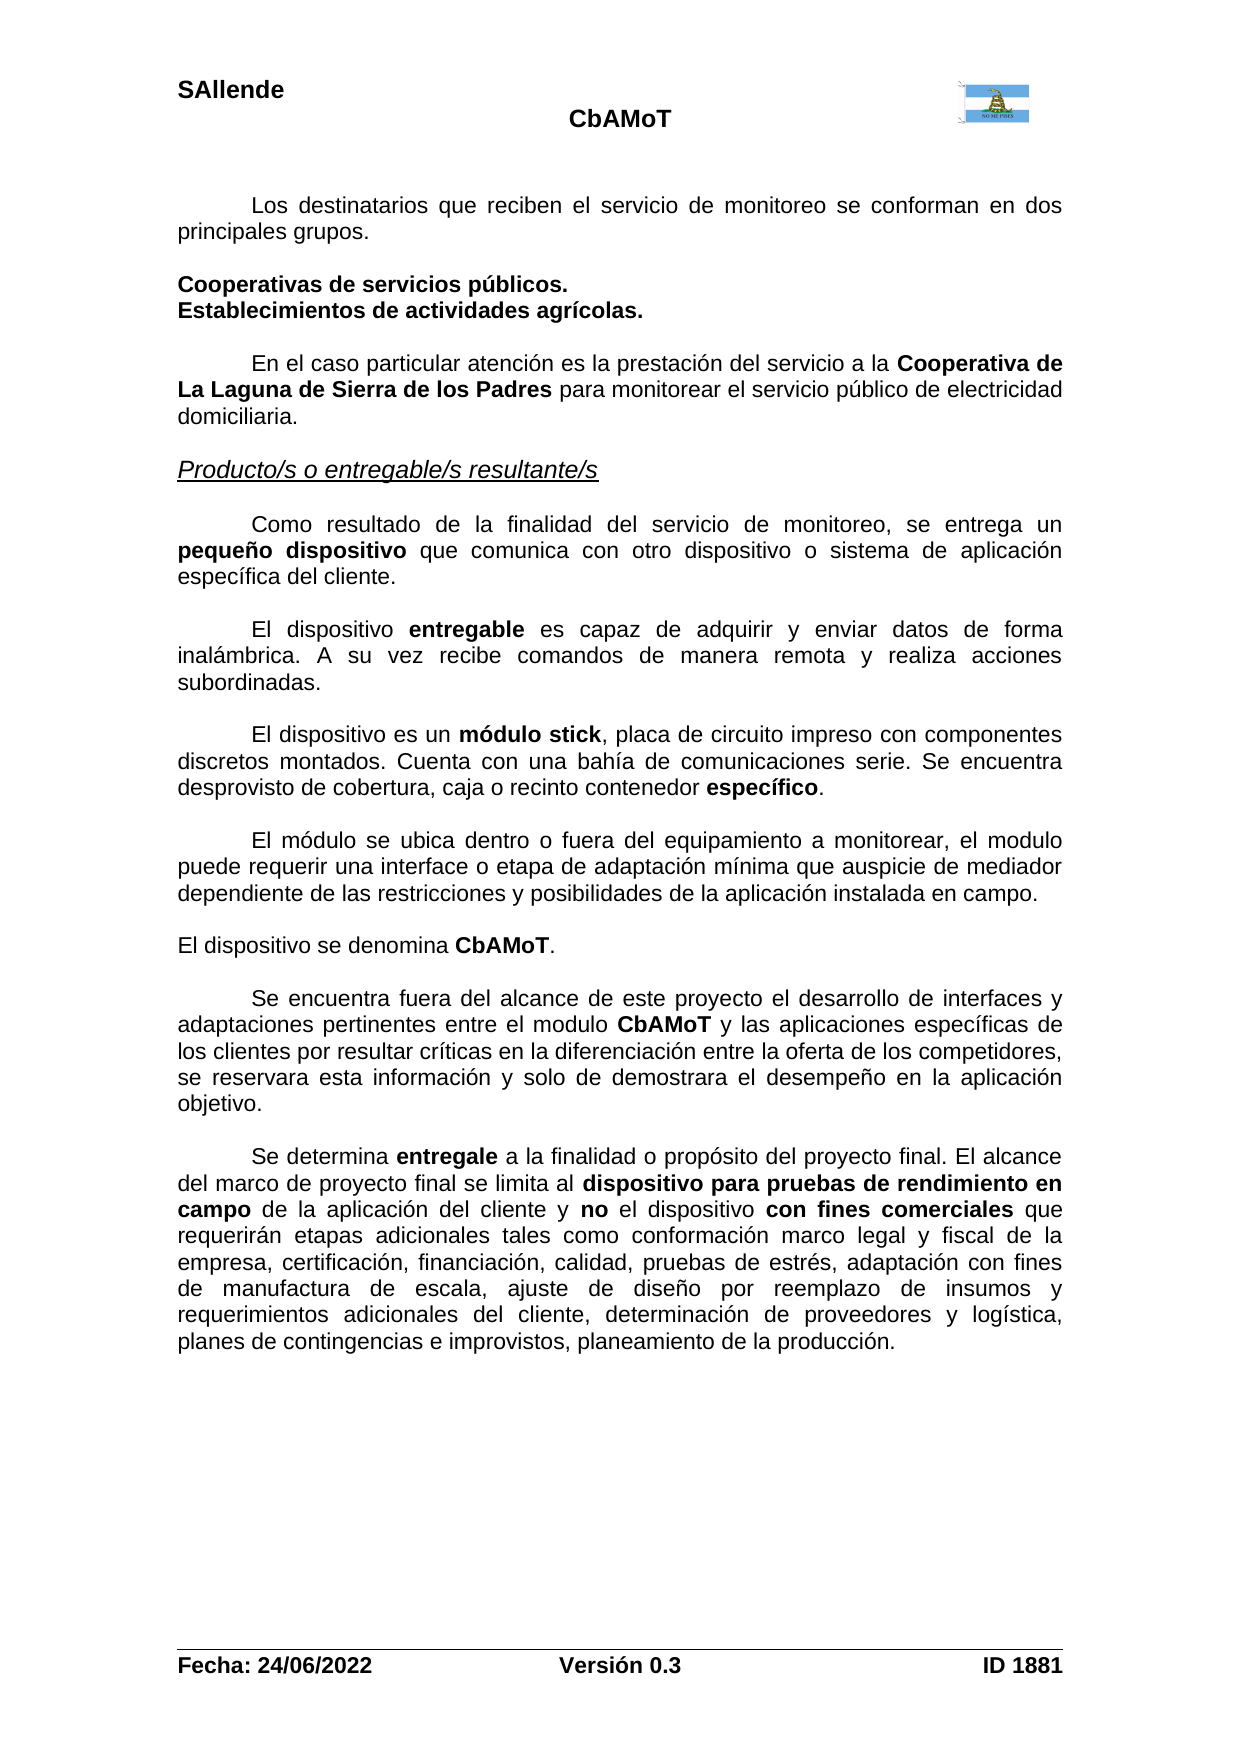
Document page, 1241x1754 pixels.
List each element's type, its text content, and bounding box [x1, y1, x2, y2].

text El dispositivo se denomina CbAMoT. [177, 932, 1063, 959]
text Se encuentra fuera del alcance de este proyecto el desarrollo de interfaces y adaptaciones pertinentes entre el modulo CbAMoT y las aplicaciones específicas de los clientes por resultar críticas en la diferenciación entre la oferta de los competidores, se reservara esta información y solo de demostrara el desempeño en la aplicación objetivo. [177, 985, 1063, 1117]
text Como resultado de la finalidad del servicio de monitoreo, se entrega un pequeño dispositivo que comunica con otro dispositivo o sistema de aplicación específica del cliente. [177, 511, 1063, 590]
text El dispositivo entregable es capaz de adquirir y enviar datos de forma inalámbrica. A su vez recibe comandos de manera remota y realiza acciones subordinadas. [177, 616, 1063, 695]
picture [954, 79, 1033, 126]
text Establecimientos de actividades agrícolas. [177, 297, 1063, 324]
text Cooperativas de servicios públicos. [177, 271, 1063, 297]
subtitle Producto/s o entregable/s resultante/s [177, 456, 1063, 484]
text Se determina entregale a la finalidad o propósito del proyecto final. El alcance del marco de proyecto final se limita al dispositivo para pruebas de rendimiento en campo de la aplicación del cliente y no el dispositivo con fines comerciales que requerirán etapas adicionales tales como conformación marco legal y fiscal de la empresa, certificación, financiación, calidad, pruebas de estrés, adaptación con fines de manufactura de escala, ajuste de diseño por reemplazo de insumos y requerimientos adicionales del cliente, determinación de proveedores y logística, planes de contingencias e improvistos, planeamiento de la producción. [177, 1143, 1063, 1354]
text Los destinatarios que reciben el servicio de monitoreo se conforman en dos principales grupos. [177, 192, 1063, 245]
text El módulo se ubica dentro o fuera del equipamiento a monitorear, el modulo puede requerir una interface o etapa de adaptación mínima que auspicie de mediador dependiente de las restricciones y posibilidades de la aplicación instalada en campo. [177, 827, 1063, 906]
text El dispositivo es un módulo stick, placa de circuito impreso con componentes discretos montados. Cuenta con una bahía de comunicaciones serie. Se encuentra desprovisto de cobertura, caja o recinto contenedor específico. [177, 721, 1063, 801]
text En el caso particular atención es la prestación del servicio a la Cooperativa de La Laguna de Sierra de los Padres para monitorear el servicio público de electricidad domiciliaria. [177, 350, 1063, 429]
